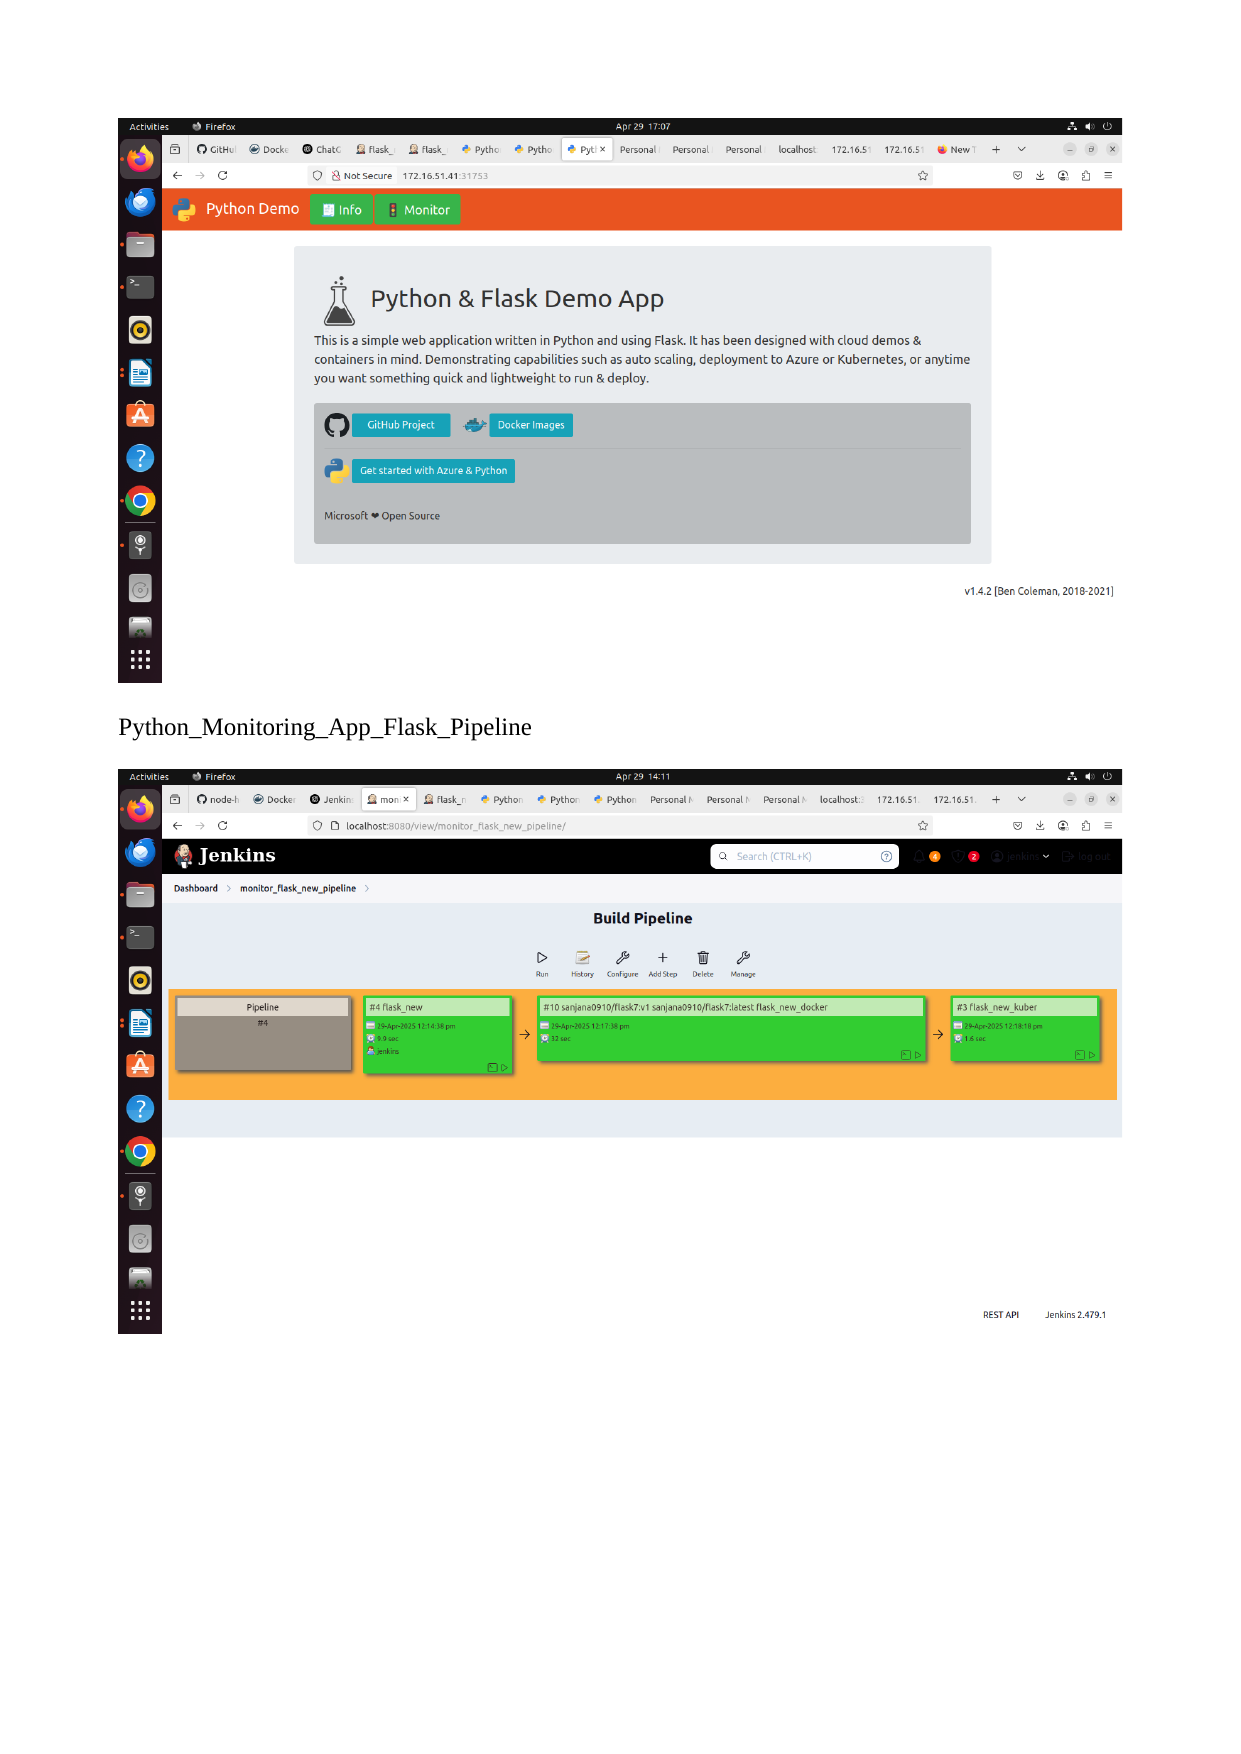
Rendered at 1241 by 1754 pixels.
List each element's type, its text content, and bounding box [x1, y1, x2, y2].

text Python_Monitoring_App_Flask_Pipeline [118, 712, 1122, 740]
picture [118, 118, 1123, 683]
picture [118, 769, 1123, 1334]
